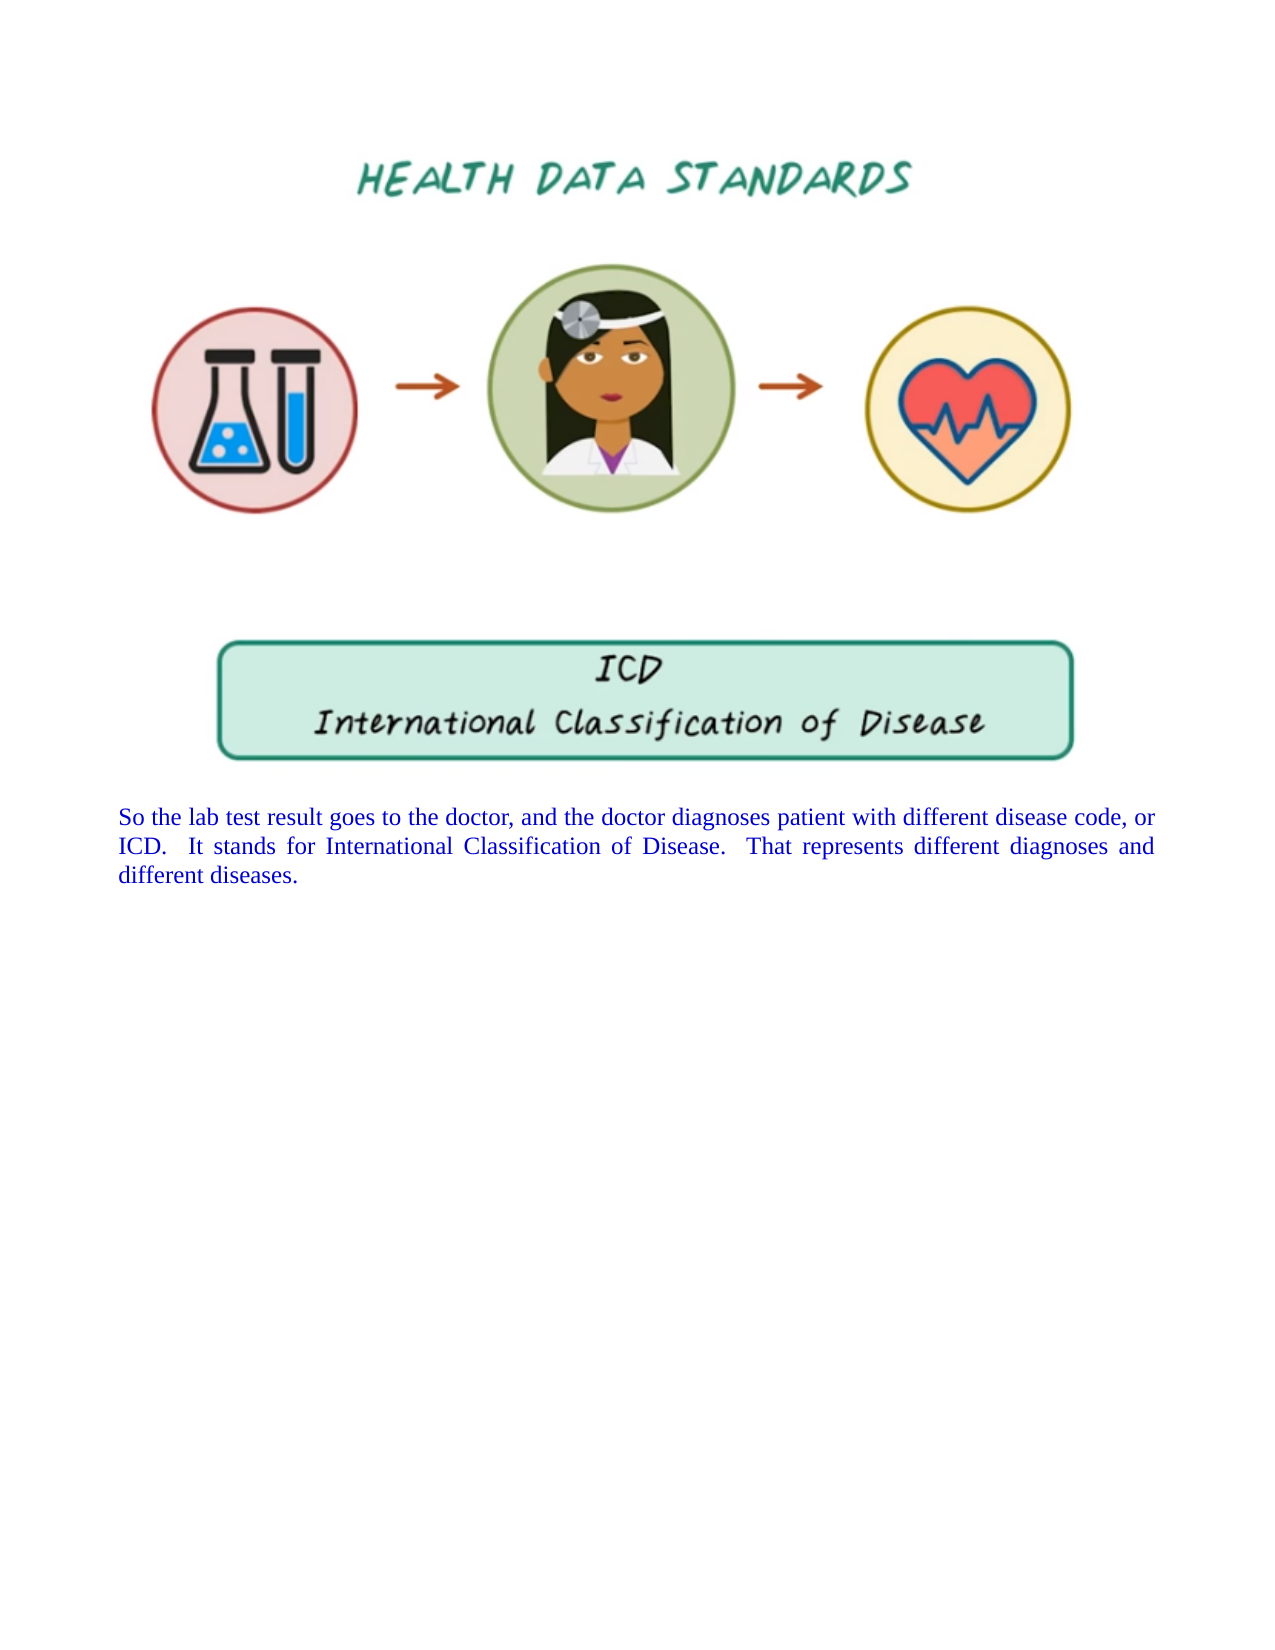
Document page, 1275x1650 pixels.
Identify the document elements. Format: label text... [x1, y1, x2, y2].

text So the lab test result goes to the doctor, and the doctor diagnoses patient with different disease code, or ICD. It stands for International Classification of Disease. That represents different diagnoses and different diseases. [118, 802, 1157, 889]
picture [118, 146, 1157, 774]
